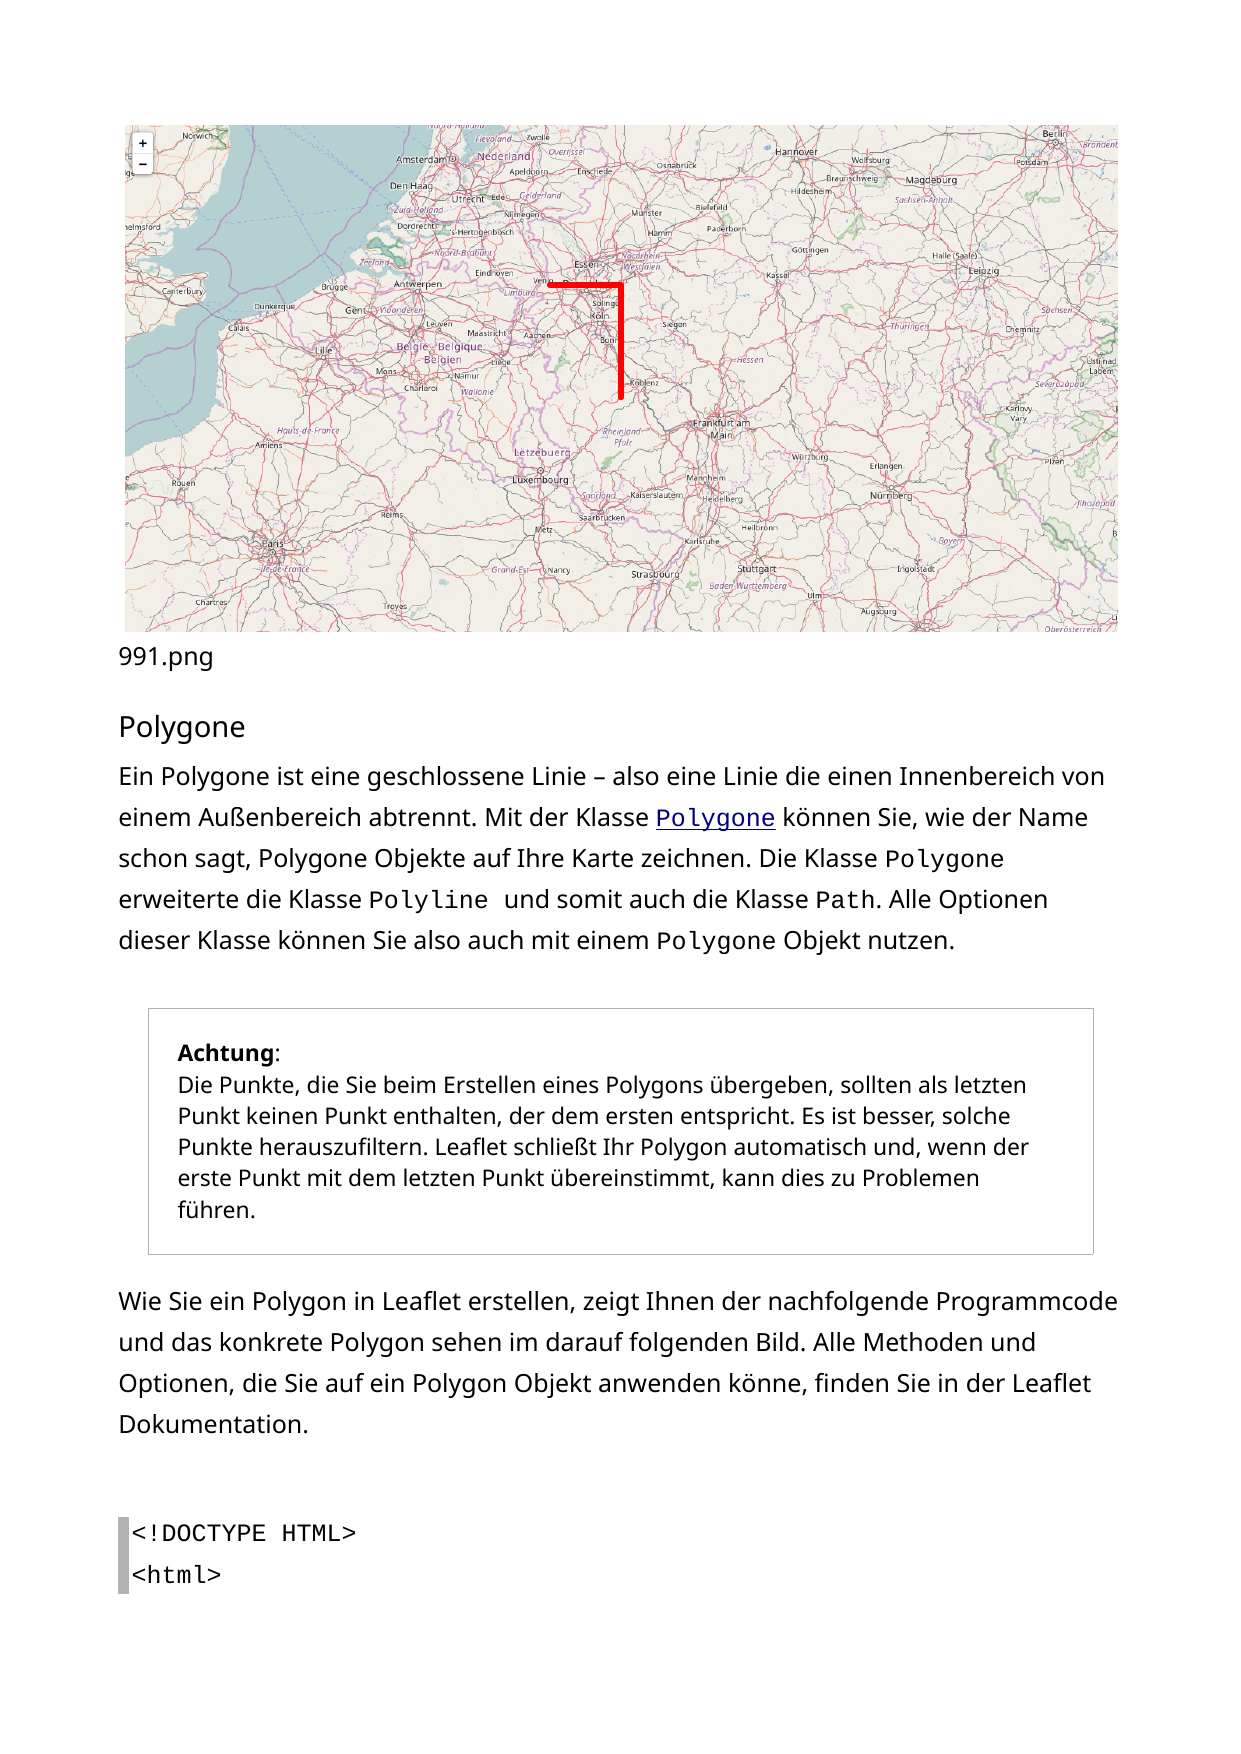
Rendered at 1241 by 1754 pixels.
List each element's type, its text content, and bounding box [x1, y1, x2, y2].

subtitle Polygone [118, 706, 1122, 746]
picture [118, 118, 1123, 632]
text Ein Polygone ist eine geschlossene Linie – also eine Linie die einen Innenbereich von einem Außenbereich abtrennt. Mit der Klasse Polygone können Sie, wie der Name schon sagt, Polygone Objekte auf Ihre Karte zeichnen. Die Klasse Polygone erweiterte die Klasse Polyline und somit auch die Klasse Path. Alle Optionen dieser Klasse können Sie also auch mit einem Polygone Objekt nutzen. [118, 759, 1122, 957]
text <!DOCTYPE HTML> [129, 1517, 1122, 1548]
text Wie Sie ein Polygon in Leaflet erstellen, zeigt Ihnen der nachfolgende Programmcode und das konkrete Polygon sehen im darauf folgenden Bild. Alle Methoden und Optionen, die Sie auf ein Polygon Objekt anwenden könne, finden Sie in der Leaflet Dokumentation. [118, 1284, 1122, 1440]
text <html> [129, 1560, 1122, 1594]
text 991.png [118, 632, 1122, 673]
text Achtung: Die Punkte, die Sie beim Erstellen eines Polygons übergeben, sollten als letzten Punkt keinen Punkt enthalten, der dem ersten entspricht. Es ist besser, solche Punkte herauszufiltern. Leaflet schließt Ihr Polygon automatisch und, wenn der erste Punkt mit dem letzten Punkt übereinstimmt, kann dies zu Problemen führen. [149, 1009, 1093, 1254]
